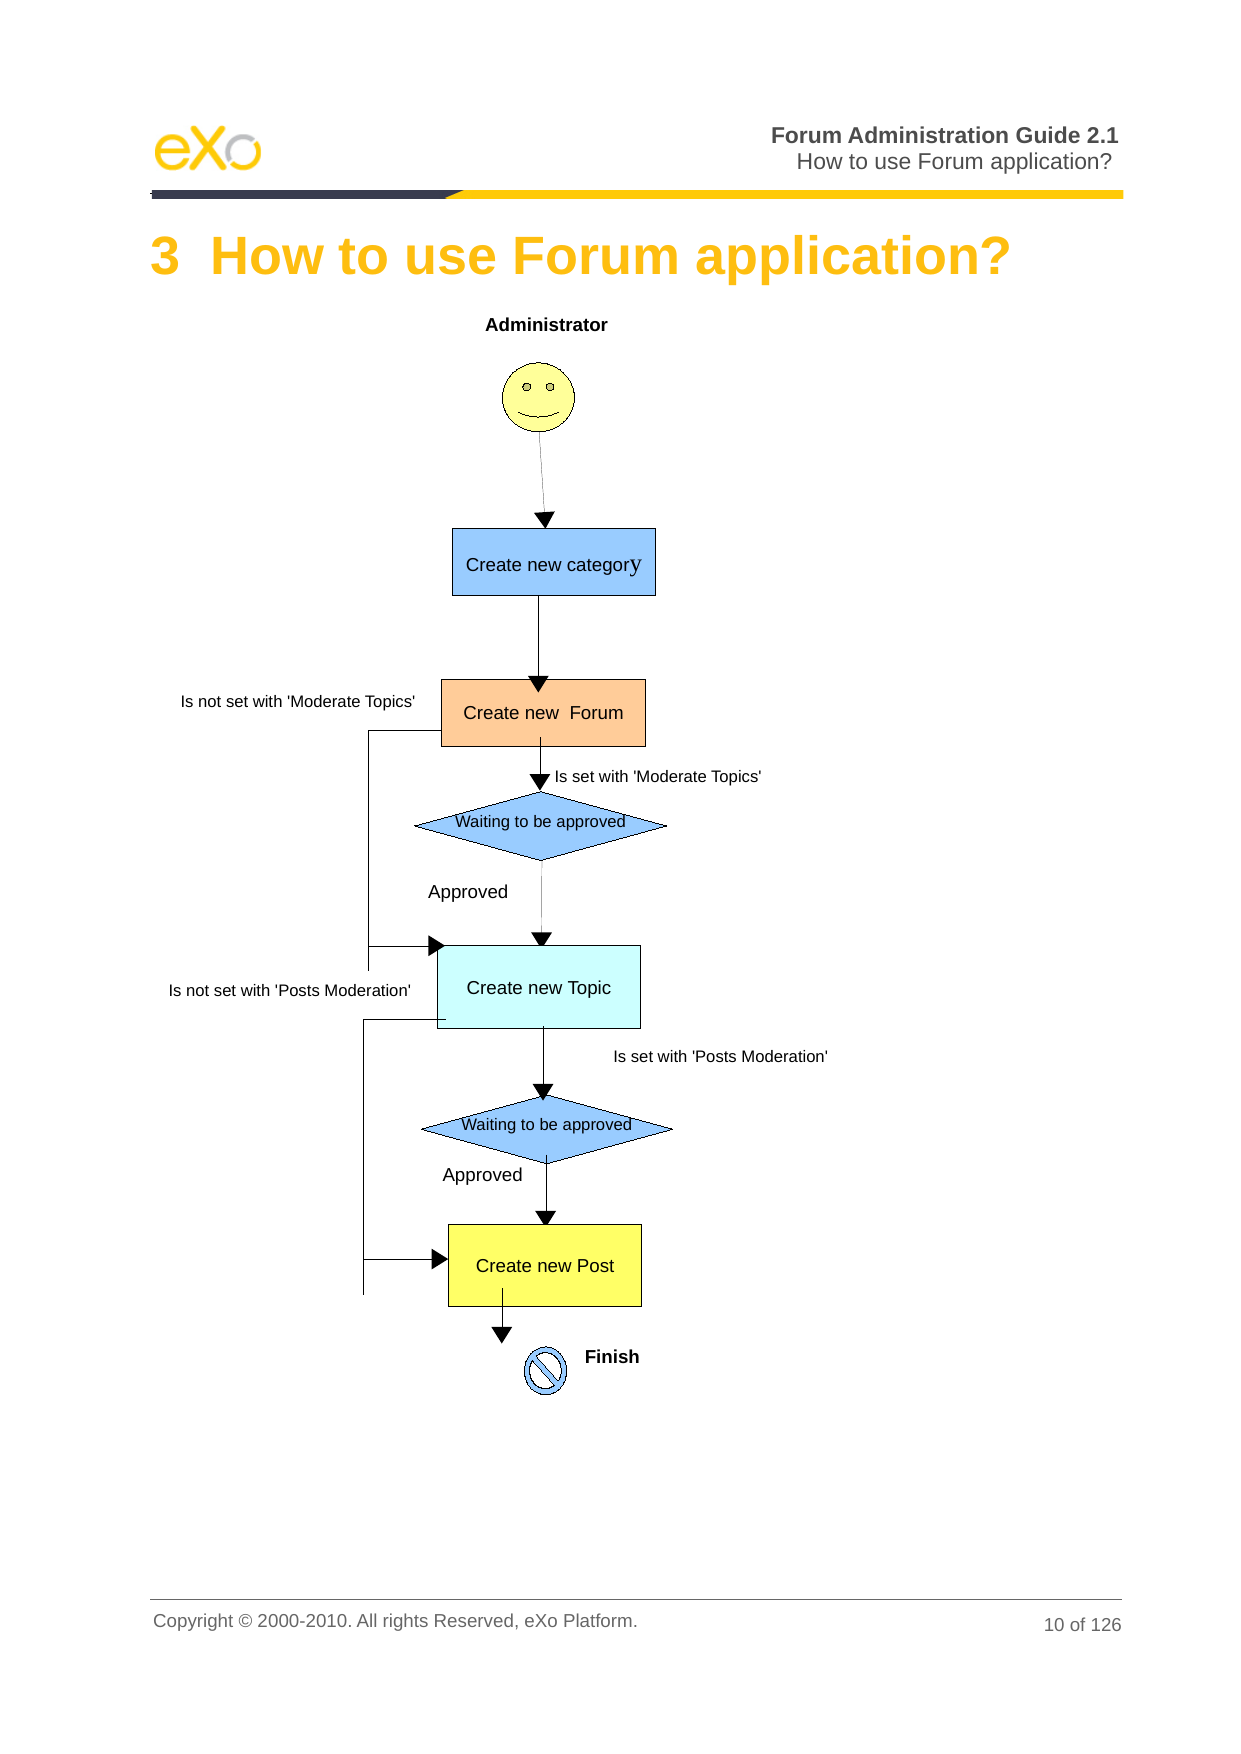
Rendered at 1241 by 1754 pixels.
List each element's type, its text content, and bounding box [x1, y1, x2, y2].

picture [151, 190, 1124, 199]
picture [155, 125, 262, 171]
subtitle How to use Forum application? [150, 223, 1122, 286]
